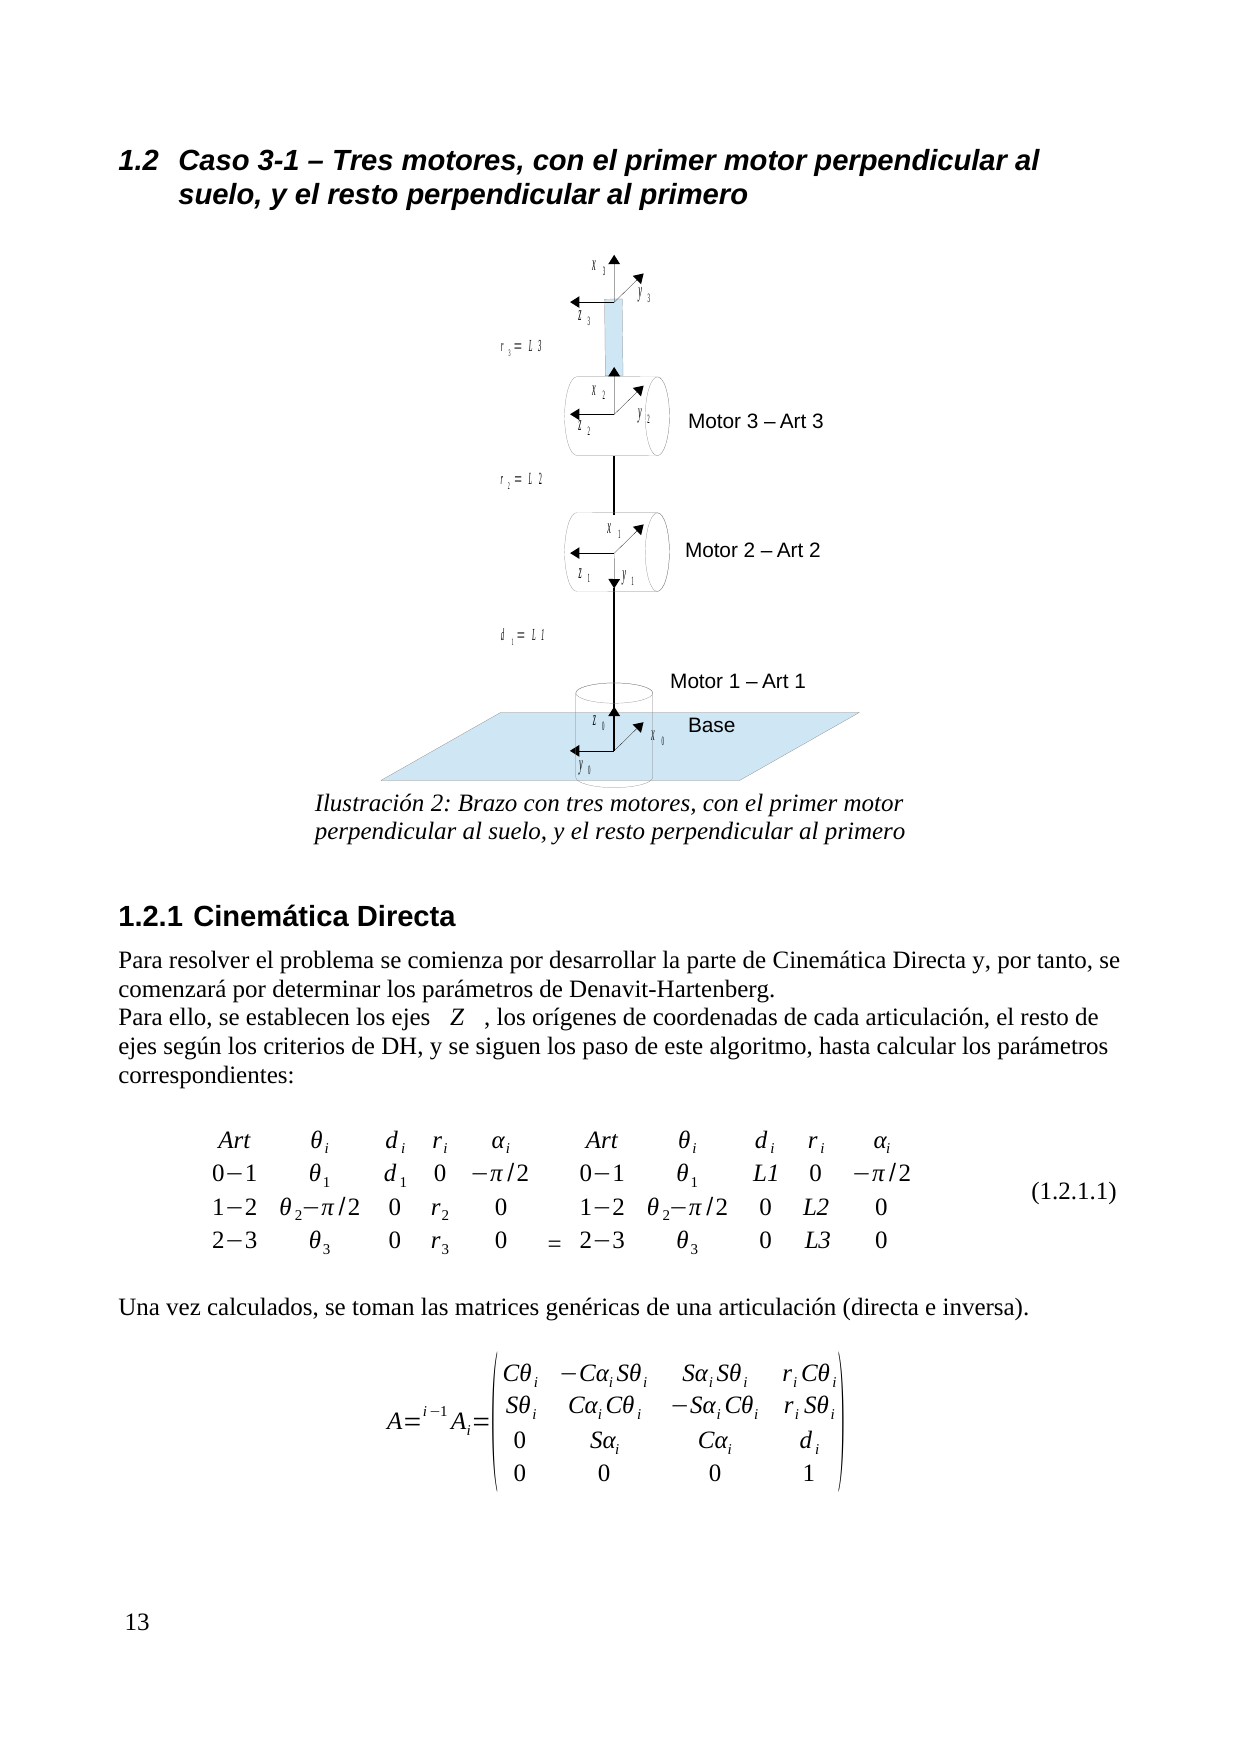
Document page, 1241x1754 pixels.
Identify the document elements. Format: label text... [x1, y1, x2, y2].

table_header (1.2.1.1) [1010, 1118, 1122, 1263]
table_header = [118, 1118, 1010, 1263]
subtitle Cinemática Directa [118, 899, 1122, 932]
text Para resolver el problema se comienza por desarrollar la parte de Cinemática Directa y, por tanto, se comenzará por determinar los parámetros de Denavit-Hartenberg. [118, 945, 1122, 1002]
subtitle Caso 3-1 – Tres motores, con el primer motor perpendicular al suelo, y el resto perpendicular al primero [118, 143, 1122, 210]
text Una vez calculados, se toman las matrices genéricas de una articulación (directa e inversa). [118, 1292, 1122, 1321]
text Para ello, se establecen los ejes, los orígenes de coordenadas de cada articulación, el resto de ejes según los criterios de DH, y se siguen los paso de este algoritmo, hasta calcular los parámetros correspondientes: [118, 1002, 1122, 1089]
text Ilustración 2: Brazo con tres motores, con el primer motor perpendicular al suelo, y el resto perpendicular al primero [314, 264, 926, 845]
